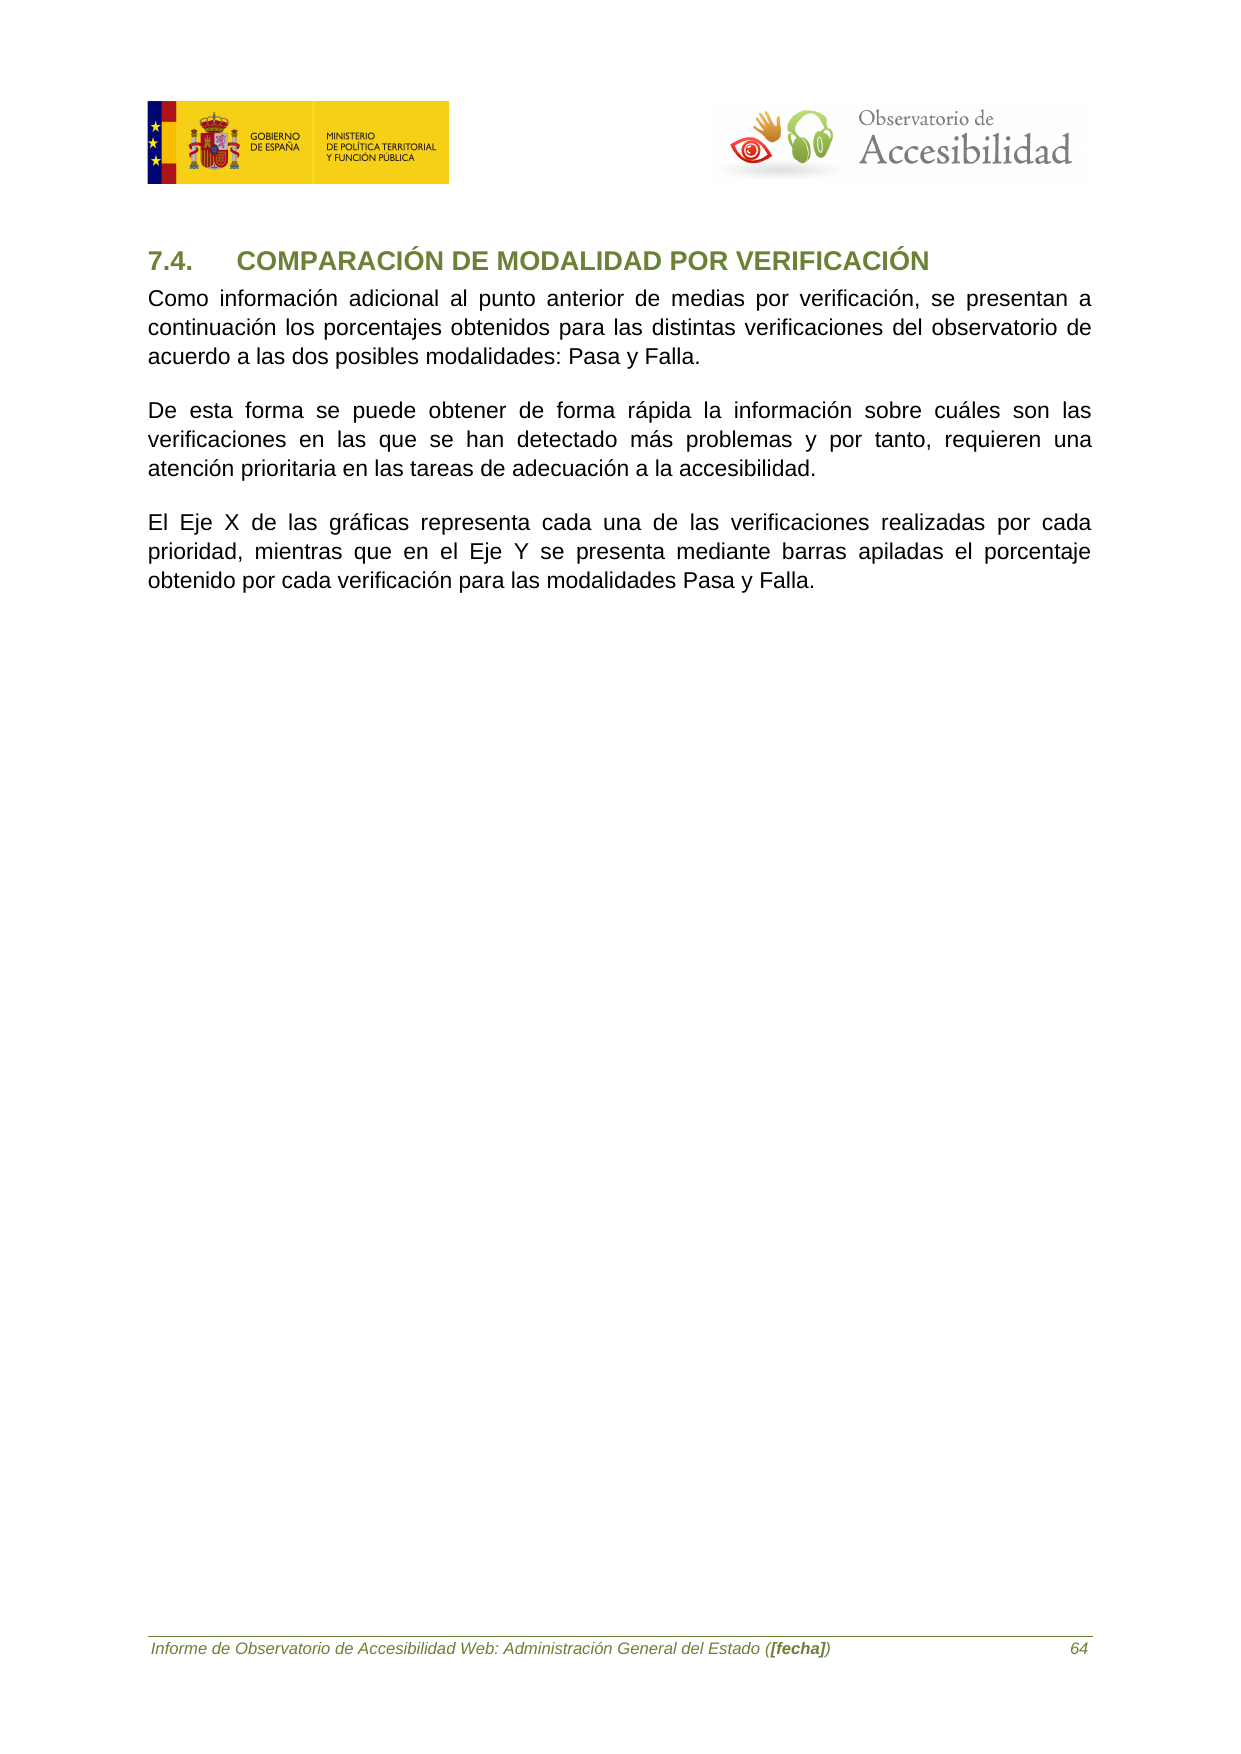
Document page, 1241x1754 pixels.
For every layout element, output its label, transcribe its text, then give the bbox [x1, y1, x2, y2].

picture [710, 101, 1086, 184]
picture [147, 101, 450, 184]
text Como información adicional al punto anterior de medias por verificación, se presentan a continuación los porcentajes obtenidos para las distintas verificaciones del observatorio de acuerdo a las dos posibles modalidades: Pasa y Falla. [148, 285, 1092, 369]
subtitle Comparación de Modalidad por Verificación [148, 245, 1092, 276]
text De esta forma se puede obtener de forma rápida la información sobre cuáles son las verificaciones en las que se han detectado más problemas y por tanto, requieren una atención prioritaria en las tareas de adecuación a la accesibilidad. [148, 397, 1092, 481]
text El Eje X de las gráficas representa cada una de las verificaciones realizadas por cada prioridad, mientras que en el Eje Y se presenta mediante barras apiladas el porcentaje obtenido por cada verificación para las modalidades Pasa y Falla. [148, 509, 1092, 593]
